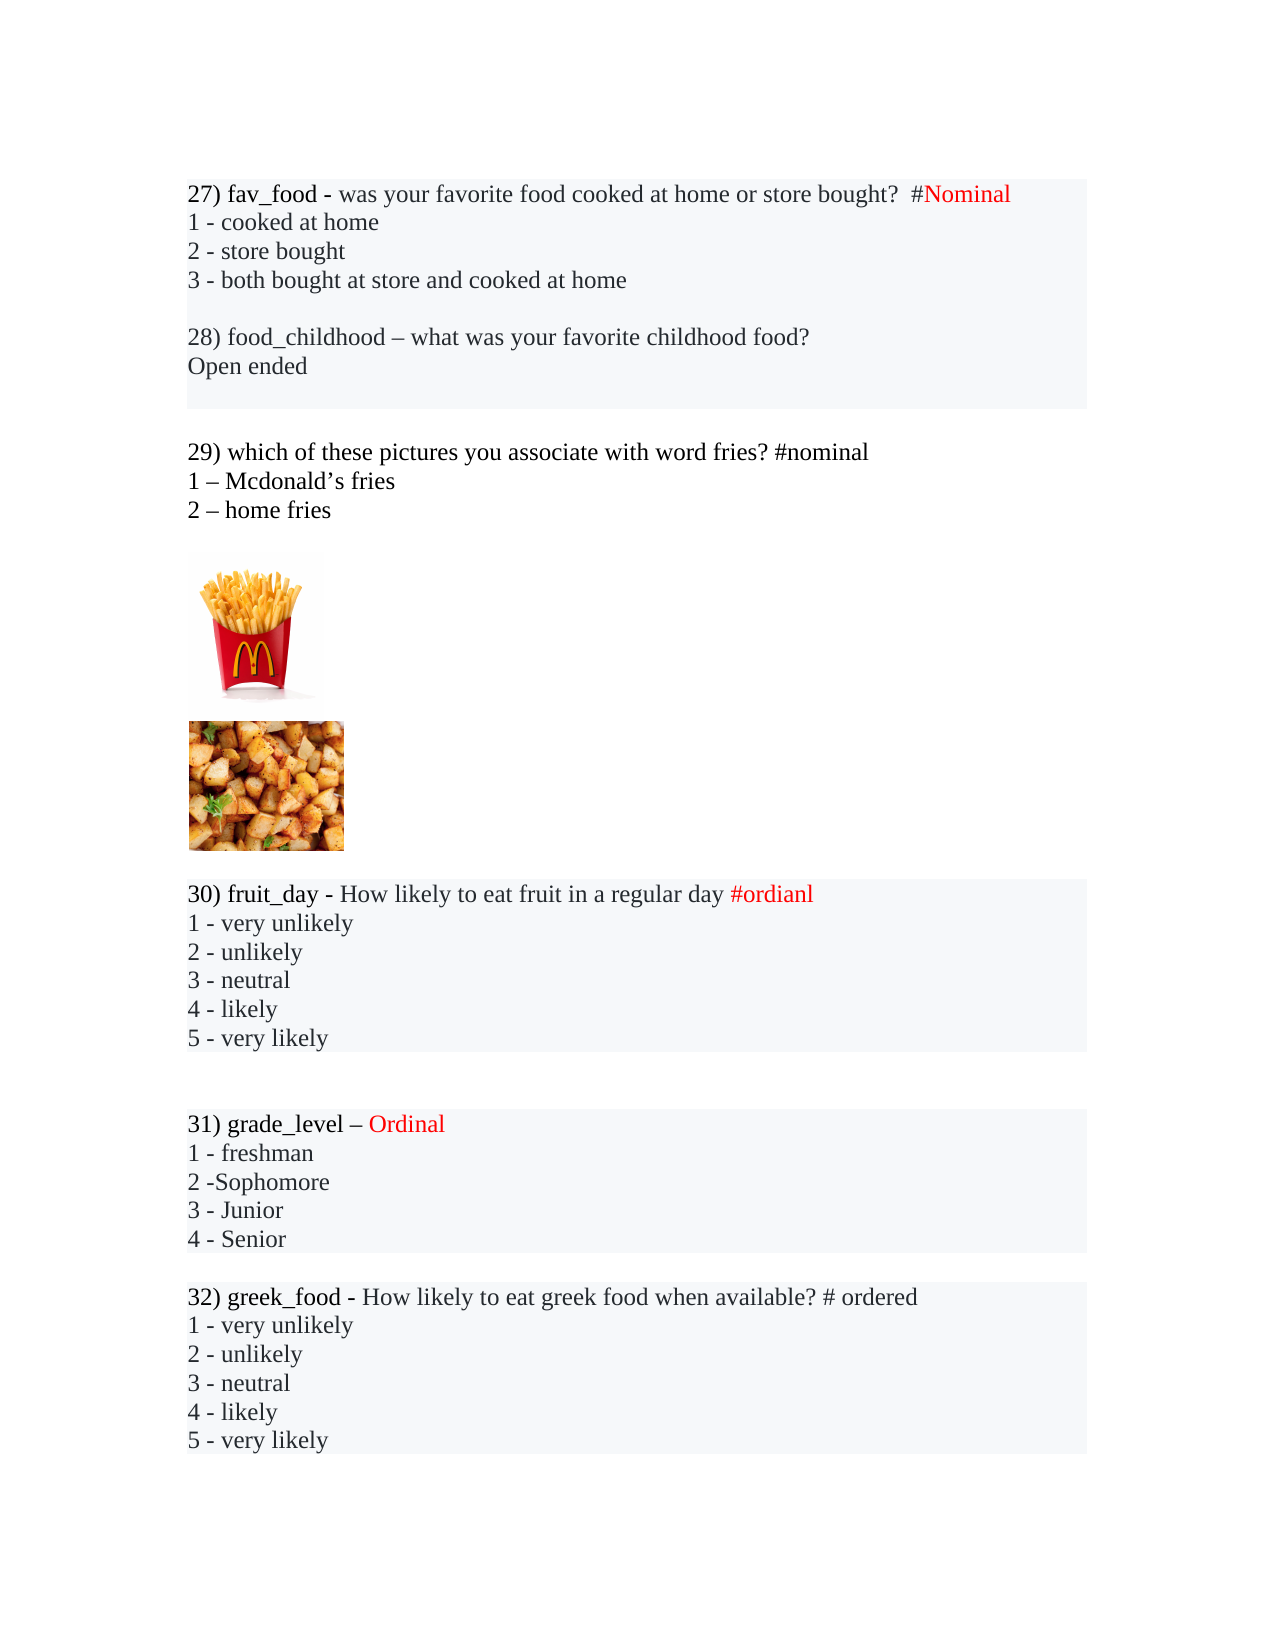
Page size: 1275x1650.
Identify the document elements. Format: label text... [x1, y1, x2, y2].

text 1 - freshman [187, 1138, 1087, 1167]
text 29) which of these pictures you associate with word fries? #nominal [187, 437, 1087, 466]
text 5 - very likely [187, 1425, 1087, 1454]
text 3 - neutral [187, 965, 1087, 994]
text 3 - Junior [187, 1195, 1087, 1224]
text 2 - unlikely [187, 1339, 1087, 1368]
text 1 - very unlikely [187, 908, 1087, 937]
text 2 - unlikely [187, 937, 1087, 965]
text 4 - Senior [187, 1224, 1087, 1253]
text 4 - likely [187, 994, 1087, 1023]
text 28) food_childhood – what was your favorite childhood food? [187, 322, 1087, 351]
text 30) fruit_day - How likely to eat fruit in a regular day #ordianl [187, 879, 1087, 908]
text 1 - cooked at home [187, 207, 1087, 236]
text 2 - store bought [187, 236, 1087, 265]
text 3 - both bought at store and cooked at home [187, 265, 1087, 294]
text 4 - likely [187, 1397, 1087, 1425]
picture [187, 552, 344, 851]
text 5 - very likely [187, 1023, 1087, 1052]
text 1 – Mcdonald’s fries [187, 466, 1087, 495]
text 3 - neutral [187, 1368, 1087, 1397]
text 1 - very unlikely [187, 1310, 1087, 1339]
text Open ended [187, 351, 1087, 380]
text 2 – home fries [187, 495, 1087, 524]
text 32) greek_food - How likely to eat greek food when available? # ordered [187, 1282, 1087, 1310]
text 31) grade_level – Ordinal [187, 1109, 1087, 1138]
text 2 -Sophomore [187, 1167, 1087, 1195]
text 27) fav_food - was your favorite food cooked at home or store bought? #Nominal [187, 179, 1087, 207]
